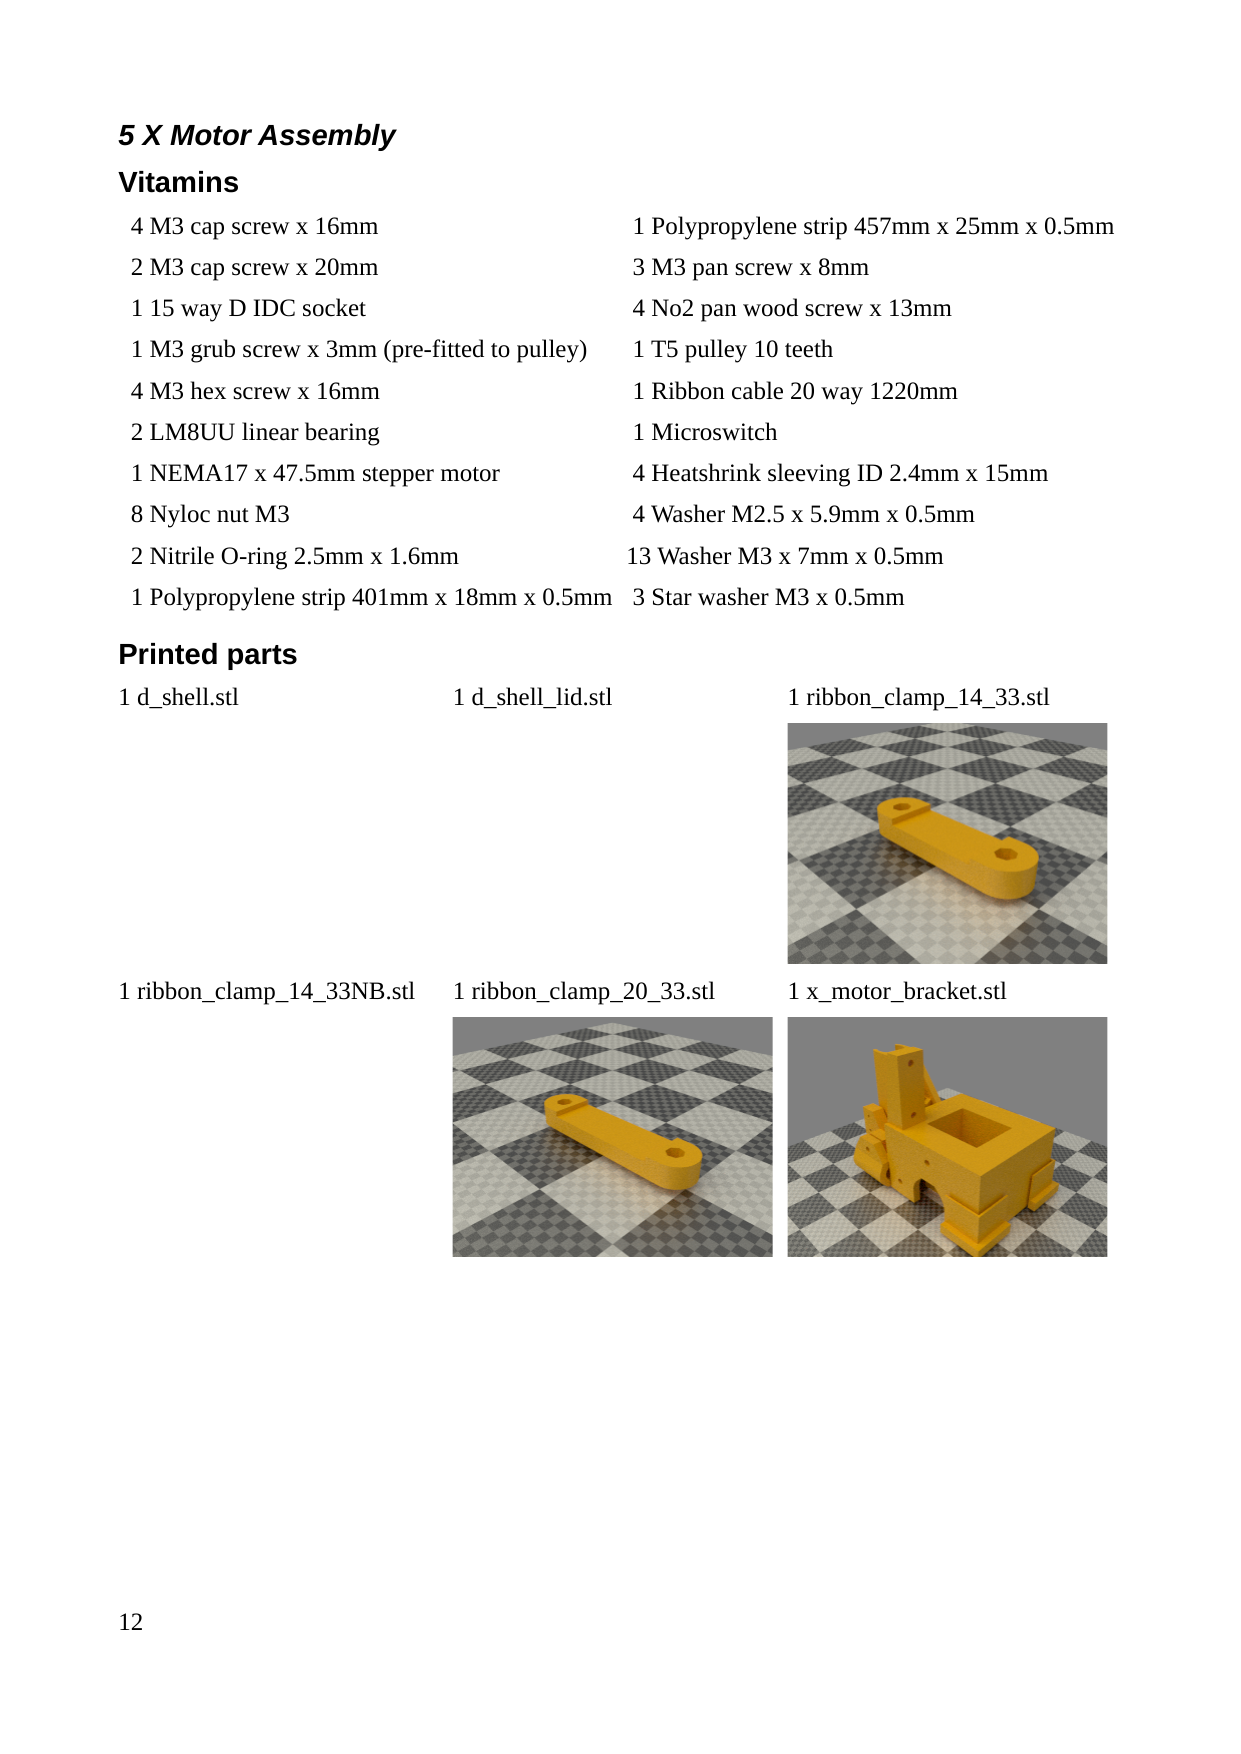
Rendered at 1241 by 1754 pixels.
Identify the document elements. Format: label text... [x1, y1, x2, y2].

picture [452, 1017, 773, 1257]
table_cell 1 ribbon_clamp_20_33.stl [453, 976, 787, 1269]
subtitle X Motor Assembly [118, 118, 1122, 152]
table_cell 1 x_motor_bracket.stl [788, 976, 1122, 1269]
picture [787, 723, 1108, 964]
table_cell 1 ribbon_clamp_14_33NB.stl [118, 976, 453, 1269]
subtitle Vitamins [118, 165, 1122, 199]
table_header 1 Polypropylene strip 457mm x 25mm x 0.5mm 3 M3 pan screw x 8mm 4 No2 pan wood screw x 13mm 1 T5 pulley 10 teeth 1 Ribbon cable 20 way 1220mm 1 Microswitch 4 Heatshrink sleeving ID 2.4mm x 15mm 4 Washer M2.5 x 5.9mm x 0.5mm 13 Washer M3 x 7mm x 0.5mm 3 Star washer M3 x 0.5mm [620, 211, 1122, 623]
picture [787, 1017, 1108, 1257]
table_header 1 ribbon_clamp_14_33.stl [788, 682, 1122, 976]
table_header 1 d_shell_lid.stl [453, 682, 787, 976]
table_header 1 d_shell.stl [118, 682, 453, 976]
table_header 4 M3 cap screw x 16mm 2 M3 cap screw x 20mm 1 15 way D IDC socket 1 M3 grub screw x 3mm (pre-fitted to pulley) 4 M3 hex screw x 16mm 2 LM8UU linear bearing 1 NEMA17 x 47.5mm stepper motor 8 Nyloc nut M3 2 Nitrile O-ring 2.5mm x 1.6mm 1 Polypropylene strip 401mm x 18mm x 0.5mm [118, 211, 620, 623]
subtitle Printed parts [118, 637, 1122, 670]
